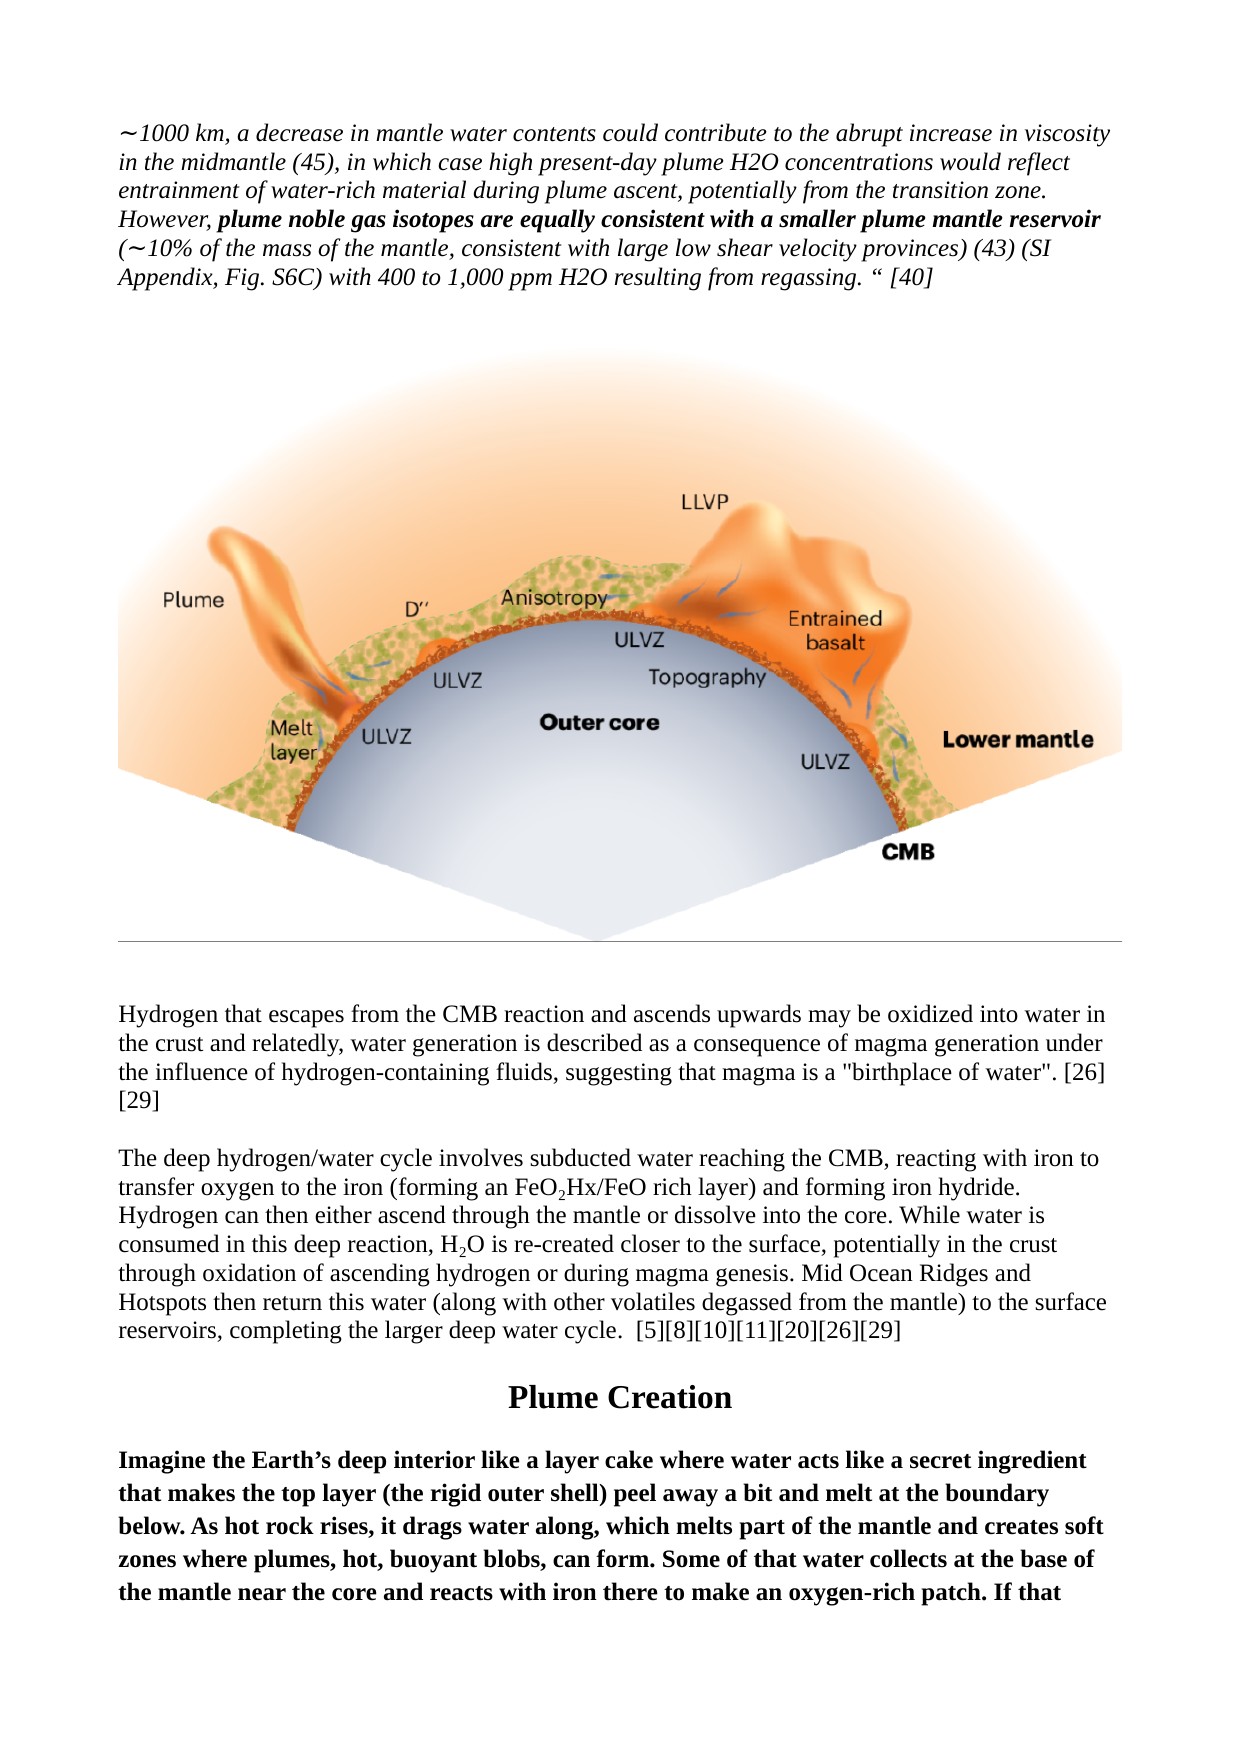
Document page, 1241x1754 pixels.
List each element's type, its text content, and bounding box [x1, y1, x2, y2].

text ∼1000 km, a decrease in mantle water contents could contribute to the abrupt increase in viscosity in the midmantle (45), in which case high present-day plume H2O concentrations would reflect entrainment of water-rich material during plume ascent, potentially from the transition zone. However, plume noble gas isotopes are equally consistent with a smaller plume mantle reservoir (∼10% of the mass of the mantle, consistent with large low shear velocity provinces) (43) (SI Appendix, Fig. S6C) with 400 to 1,000 ppm H2O resulting from regassing. “ [40] [118, 118, 1122, 291]
text Hydrogen that escapes from the CMB reaction and ascends upwards may be oxidized into water in the crust and relatedly, water generation is described as a consequence of magma generation under the influence of hydrogen-containing fluids, suggesting that magma is a "birthplace of water". [26][29] [118, 999, 1122, 1114]
picture [118, 348, 1123, 942]
text Imagine the Earth’s deep interior like a layer cake where water acts like a secret ingredient that makes the top layer (the rigid outer shell) peel away a bit and melt at the boundary below. As hot rock rises, it drags water along, which melts part of the mantle and creates soft zones where plumes, hot, buoyant blobs, can form. Some of that water collects at the base of the mantle near the core and reacts with iron there to make an oxygen‑rich patch. If that [118, 1445, 1122, 1606]
text The deep hydrogen/water cycle involves subducted water reaching the CMB, reacting with iron to transfer oxygen to the iron (forming an FeO₂Hx/FeO rich layer) and forming iron hydride. Hydrogen can then either ascend through the mantle or dissolve into the core. While water is consumed in this deep reaction, H₂O is re-created closer to the surface, potentially in the crust through oxidation of ascending hydrogen or during magma genesis. Mid Ocean Ridges and Hotspots then return this water (along with other volatiles degassed from the mantle) to the surface reservoirs, completing the larger deep water cycle. [5][8][10][11][20][26][29] [118, 1143, 1122, 1344]
text Plume Creation [118, 1378, 1122, 1416]
